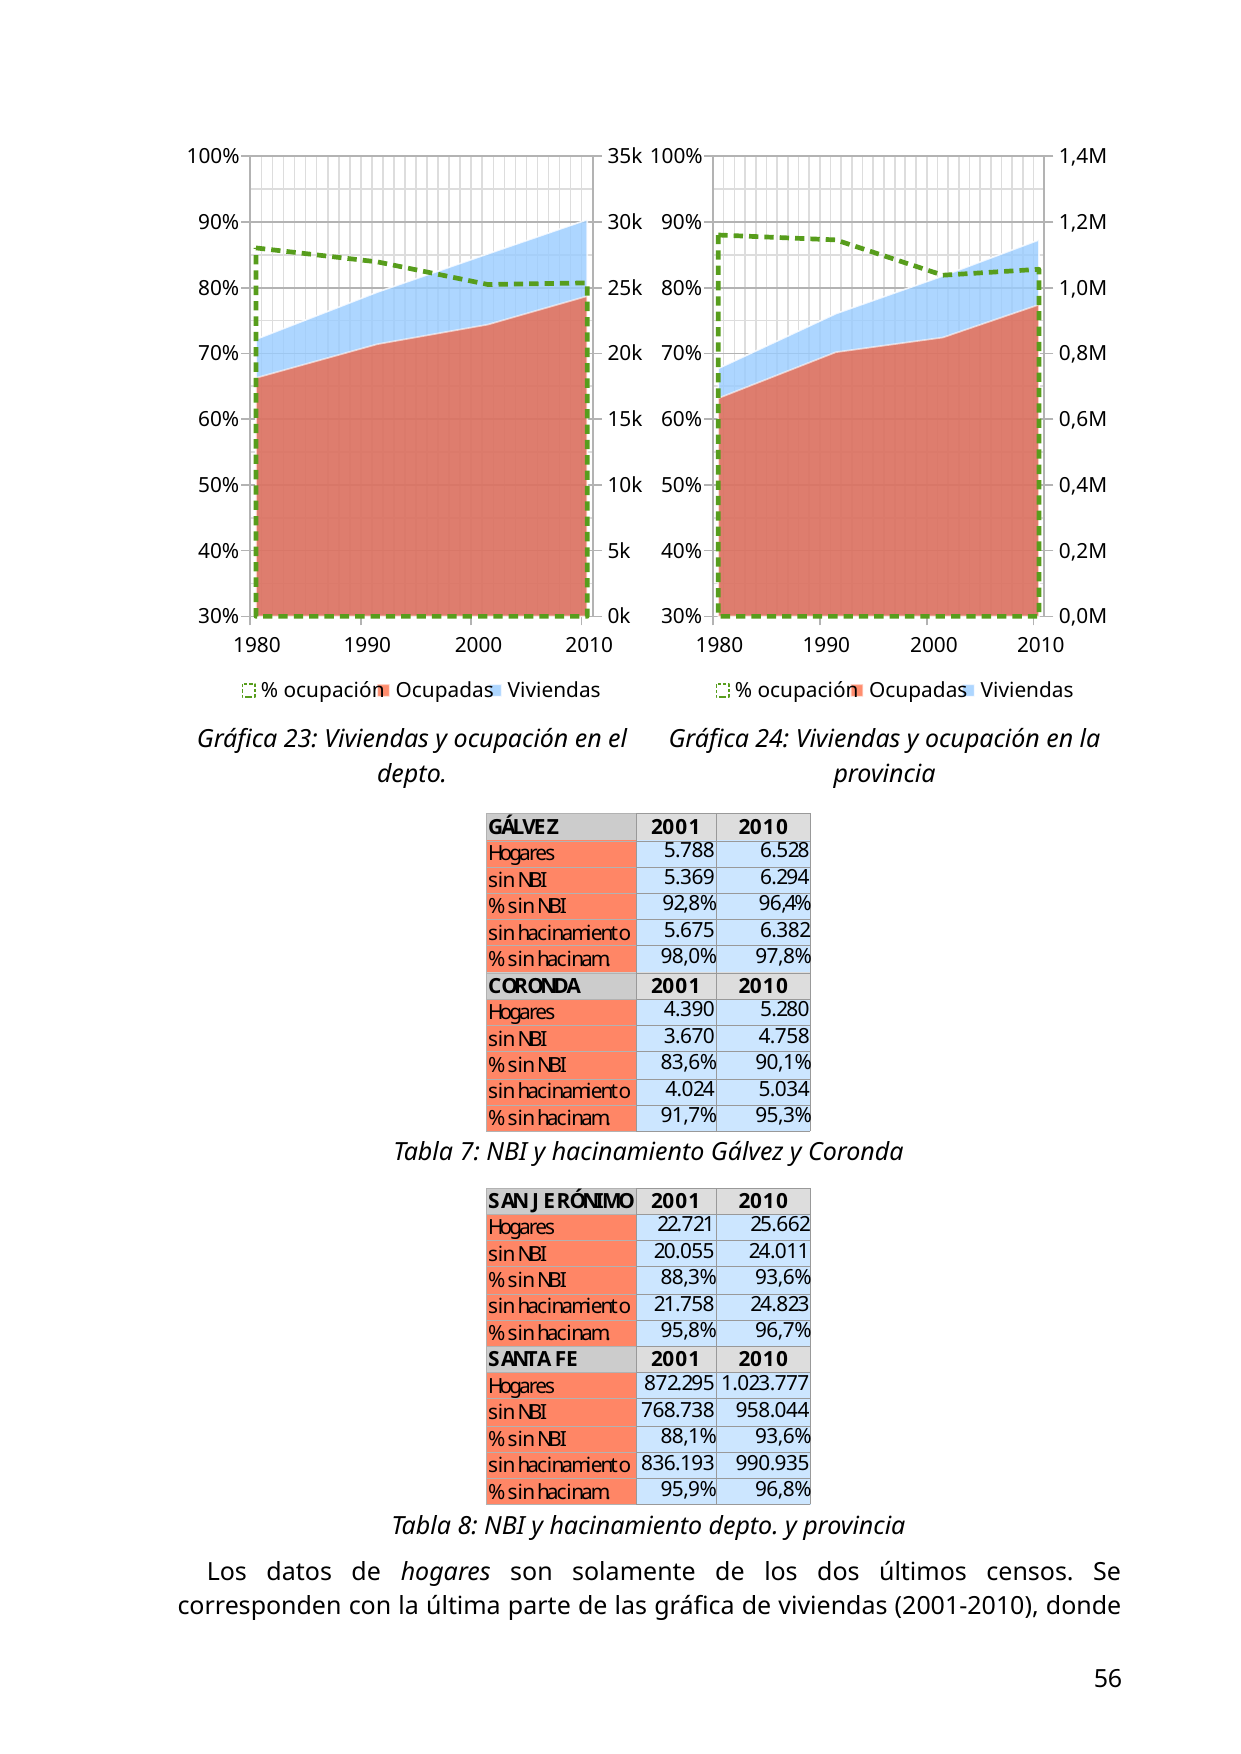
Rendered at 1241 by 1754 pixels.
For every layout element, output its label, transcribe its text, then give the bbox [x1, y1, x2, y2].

text Tabla 8: NBI y hacinamiento depto. y provincia [391, 1187, 908, 1542]
text Los datos de hogares son solamente de los dos últimos censos. Se corresponden con la última parte de las gráfica de viviendas (2001-2010), donde [177, 1553, 1122, 1621]
text Gráfica 23: Viviendas y ocupación en el depto. [177, 722, 649, 789]
text Tabla 7: NBI y hacinamiento Gálvez y Coronda [393, 813, 906, 1168]
text Gráfica 24: Viviendas y ocupación en la provincia [649, 131, 1122, 789]
